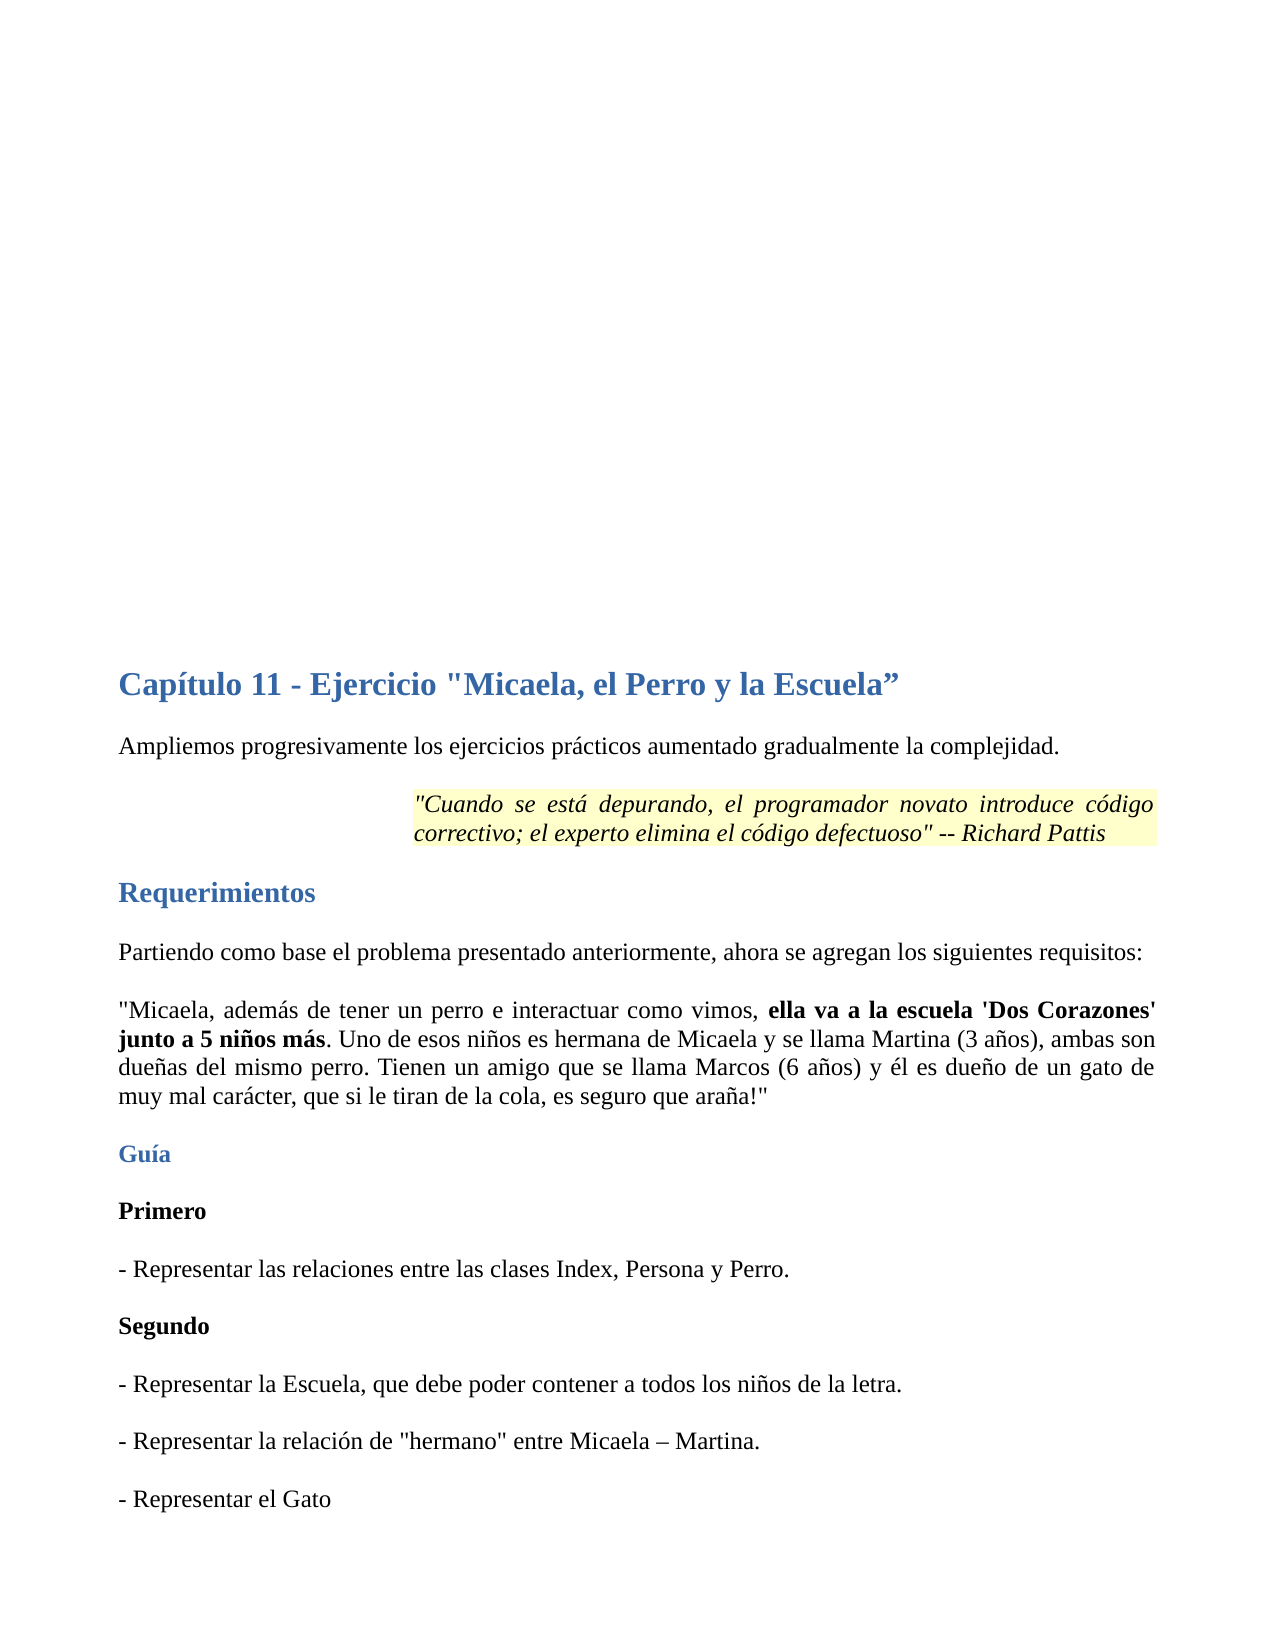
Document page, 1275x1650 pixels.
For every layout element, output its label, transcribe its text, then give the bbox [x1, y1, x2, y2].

text Capítulo 11 - Ejercicio "Micaela, el Perro y la Escuela” [118, 664, 1157, 703]
text Ampliemos progresivamente los ejercicios prácticos aumentado gradualmente la complejidad. [118, 731, 1157, 760]
text Partiendo como base el problema presentado anteriormente, ahora se agregan los siguientes requisitos: [118, 937, 1157, 966]
text "Micaela, además de tener un perro e interactuar como vimos, ella va a la escuela 'Dos Corazones' junto a 5 niños más. Uno de esos niños es hermana de Micaela y se llama Martina (3 años), ambas son dueñas del mismo perro. Tienen un amigo que se llama Marcos (6 años) y él es dueño de un gato de muy mal carácter, que si le tiran de la cola, es seguro que araña!" [118, 995, 1157, 1110]
text "Cuando se está depurando, el programador novato introduce código correctivo; el experto elimina el código defectuoso" -- Richard Pattis [413, 789, 1157, 846]
text Segundo [118, 1311, 1157, 1340]
text - Representar las relaciones entre las clases Index, Persona y Perro. [118, 1254, 1157, 1282]
text - Representar el Gato [118, 1484, 1157, 1512]
text Requerimientos [118, 875, 1157, 909]
text Primero [118, 1196, 1157, 1225]
text Guía [118, 1139, 1157, 1167]
text - Representar la relación de "hermano" entre Micaela – Martina. [118, 1426, 1157, 1455]
text - Representar la Escuela, que debe poder contener a todos los niños de la letra. [118, 1369, 1157, 1397]
